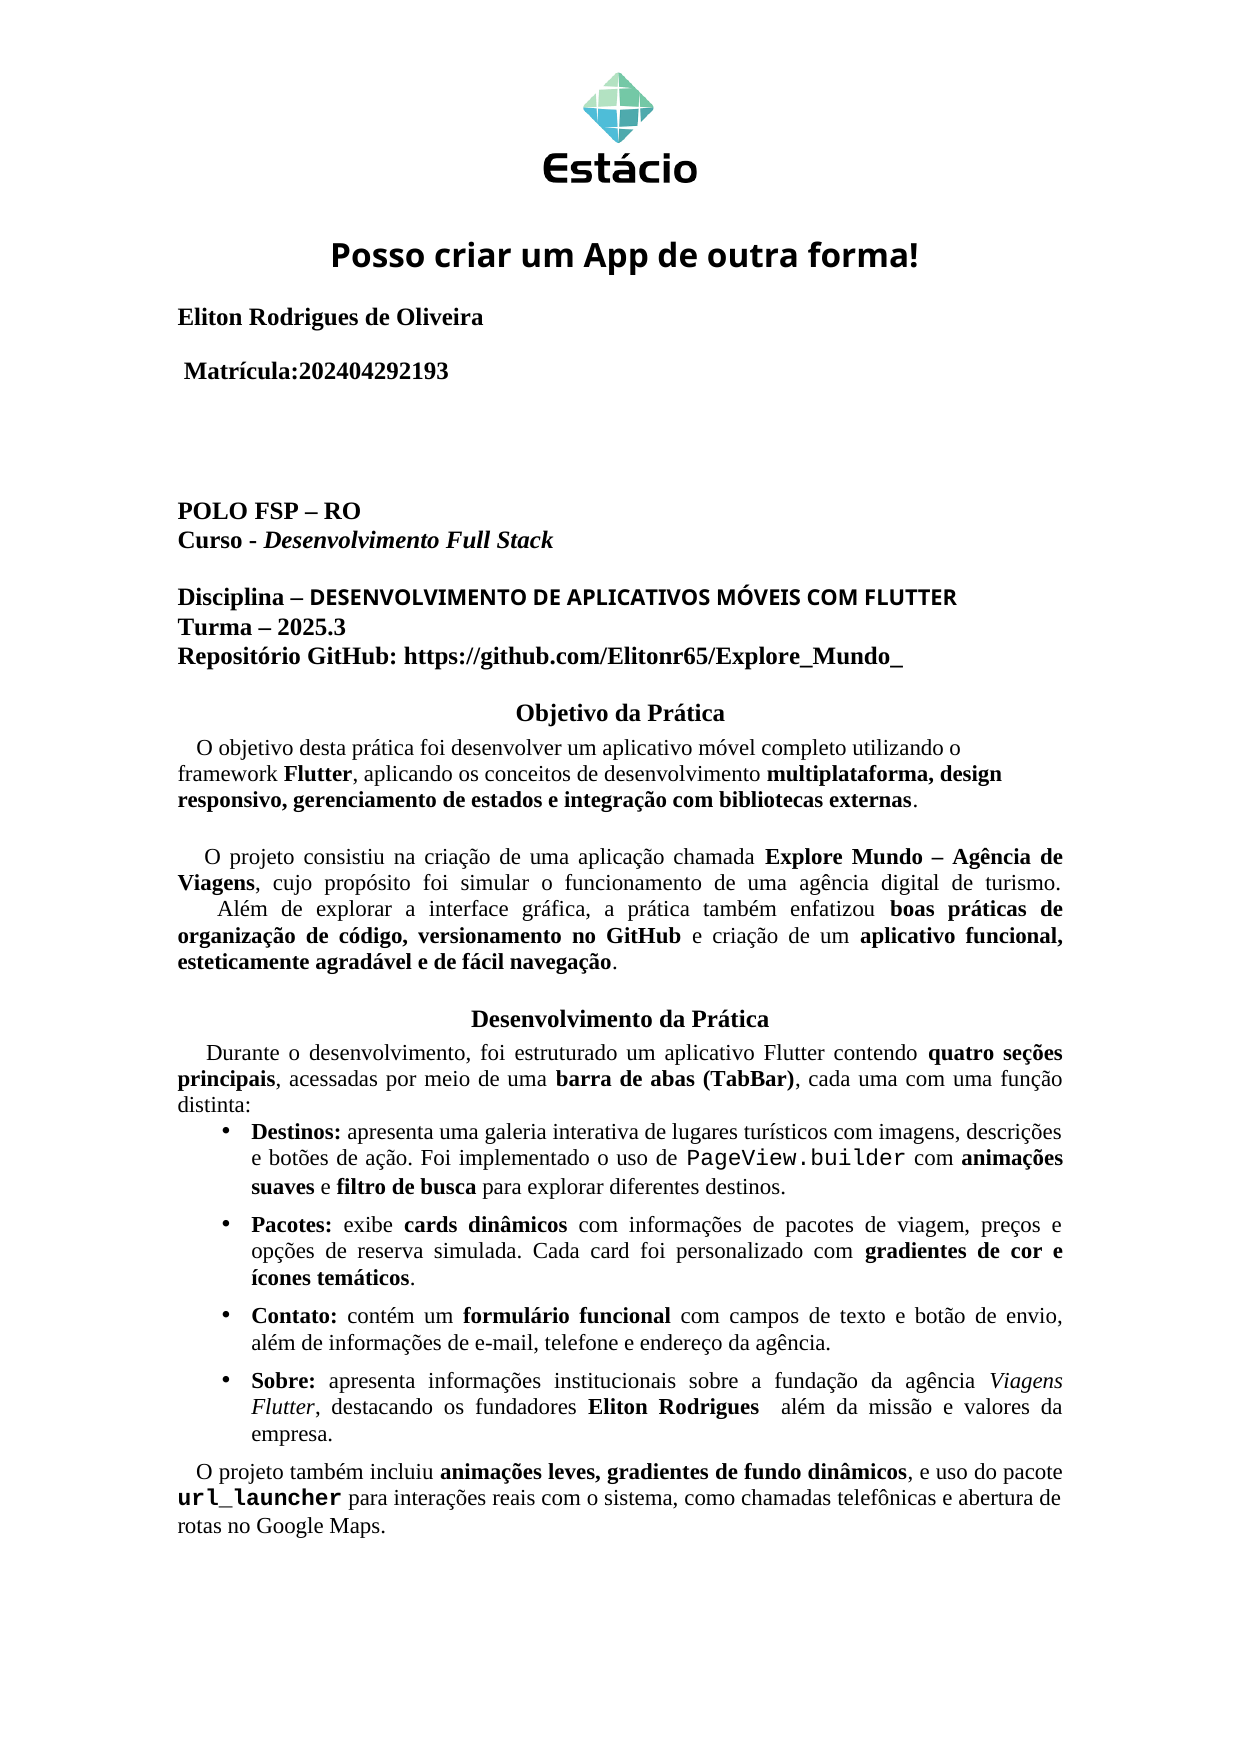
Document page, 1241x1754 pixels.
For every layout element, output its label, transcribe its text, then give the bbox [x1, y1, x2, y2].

text Eliton Rodrigues de Oliveira [177, 302, 1063, 331]
text Disciplina – DESENVOLVIMENTO DE APLICATIVOS MÓVEIS COM FLUTTER [177, 582, 1016, 612]
picture [543, 71, 697, 183]
list Destinos: apresenta uma galeria interativa de lugares turísticos com imagens, descrições e botões de ação. Foi implementado o uso de PageView.builder com animações suaves e filtro de busca para explorar diferentes destinos. [222, 1118, 1063, 1199]
text Durante o desenvolvimento, foi estruturado um aplicativo Flutter contendo quatro seções principais, acessadas por meio de uma barra de abas (TabBar), cada uma com uma função distinta: [177, 1039, 1063, 1118]
text Curso - Desenvolvimento Full Stack [177, 525, 1016, 553]
text Turma – 2025.3 [177, 612, 1016, 641]
text O projeto também incluiu animações leves, gradientes de fundo dinâmicos, e uso do pacote url_launcher para interações reais com o sistema, como chamadas telefônicas e abertura de rotas no Google Maps. [177, 1458, 1063, 1539]
subtitle Posso criar um App de outra forma! [177, 232, 1063, 277]
list Sobre: apresenta informações institucionais sobre a fundação da agência Viagens Flutter, destacando os fundadores Eliton Rodrigues além da missão e valores da empresa. [222, 1367, 1063, 1446]
subtitle Objetivo da Prática [177, 698, 1063, 727]
text POLO FSP – RO [177, 496, 1016, 525]
text O objetivo desta prática foi desenvolver um aplicativo móvel completo utilizando o framework Flutter, aplicando os conceitos de desenvolvimento multiplataforma, design responsivo, gerenciamento de estados e integração com bibliotecas externas. [177, 733, 1063, 813]
list Pacotes: exibe cards dinâmicos com informações de pacotes de viagem, preços e opções de reserva simulada. Cada card foi personalizado com gradientes de cor e ícones temáticos. [222, 1211, 1063, 1290]
subtitle Desenvolvimento da Prática [177, 1004, 1063, 1033]
text Matrícula:202404292193 [177, 356, 1063, 413]
text Repositório GitHub: https://github.com/Elitonr65/Explore_Mundo_ [177, 641, 1016, 669]
list Contato: contém um formulário funcional com campos de texto e botão de envio, além de informações de e-mail, telefone e endereço da agência. [222, 1302, 1063, 1355]
text O projeto consistiu na criação de uma aplicação chamada Explore Mundo – Agência de Viagens, cujo propósito foi simular o funcionamento de uma agência digital de turismo. Além de explorar a interface gráfica, a prática também enfatizou boas práticas de organização de código, versionamento no GitHub e criação de um aplicativo funcional, esteticamente agradável e de fácil navegação. [177, 843, 1063, 974]
